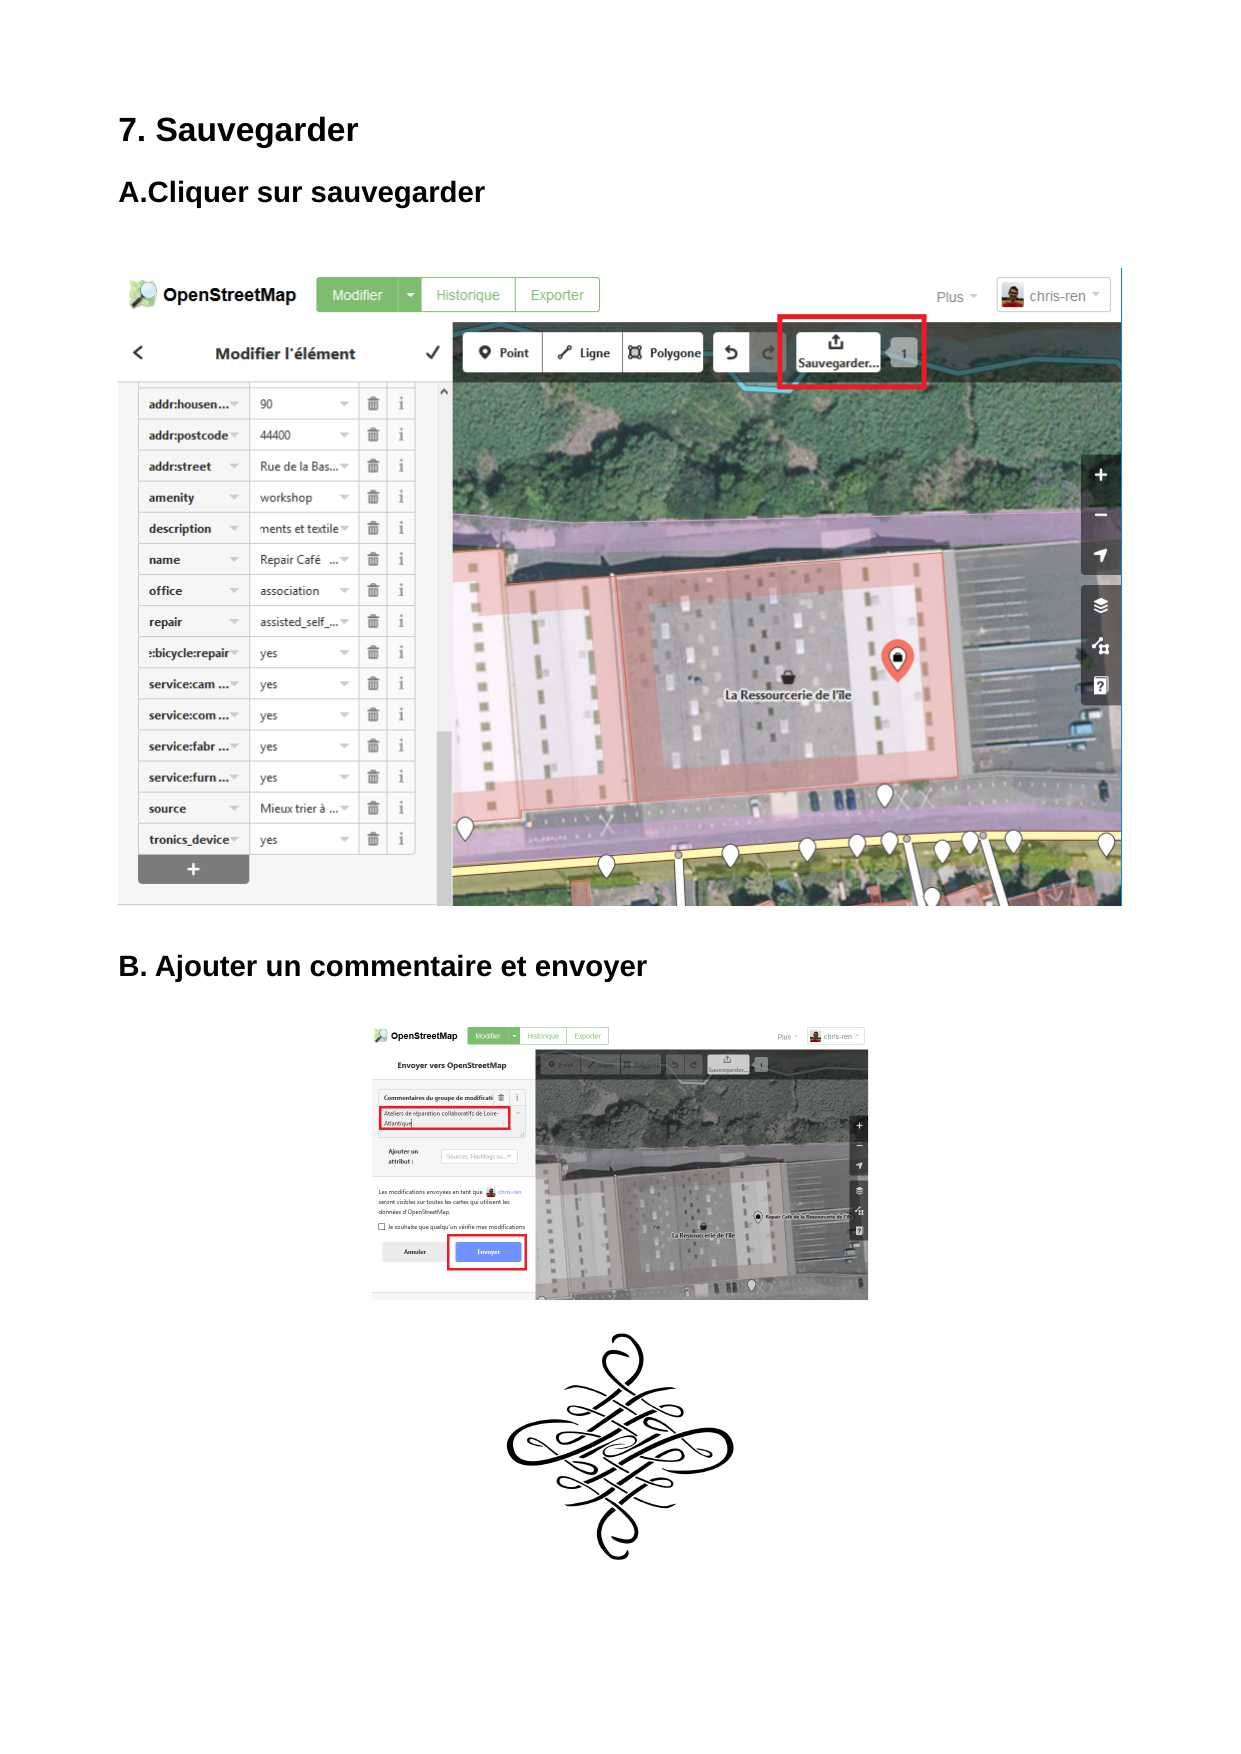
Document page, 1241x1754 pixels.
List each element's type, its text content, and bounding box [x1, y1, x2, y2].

picture [118, 268, 1123, 906]
subtitle B. Ajouter un commentaire et envoyer [118, 949, 1122, 983]
subtitle A.Cliquer sur sauvegarder [118, 175, 1122, 209]
subtitle 7. Sauvegarder [118, 109, 1122, 148]
picture [502, 1328, 739, 1565]
picture [372, 1023, 869, 1300]
